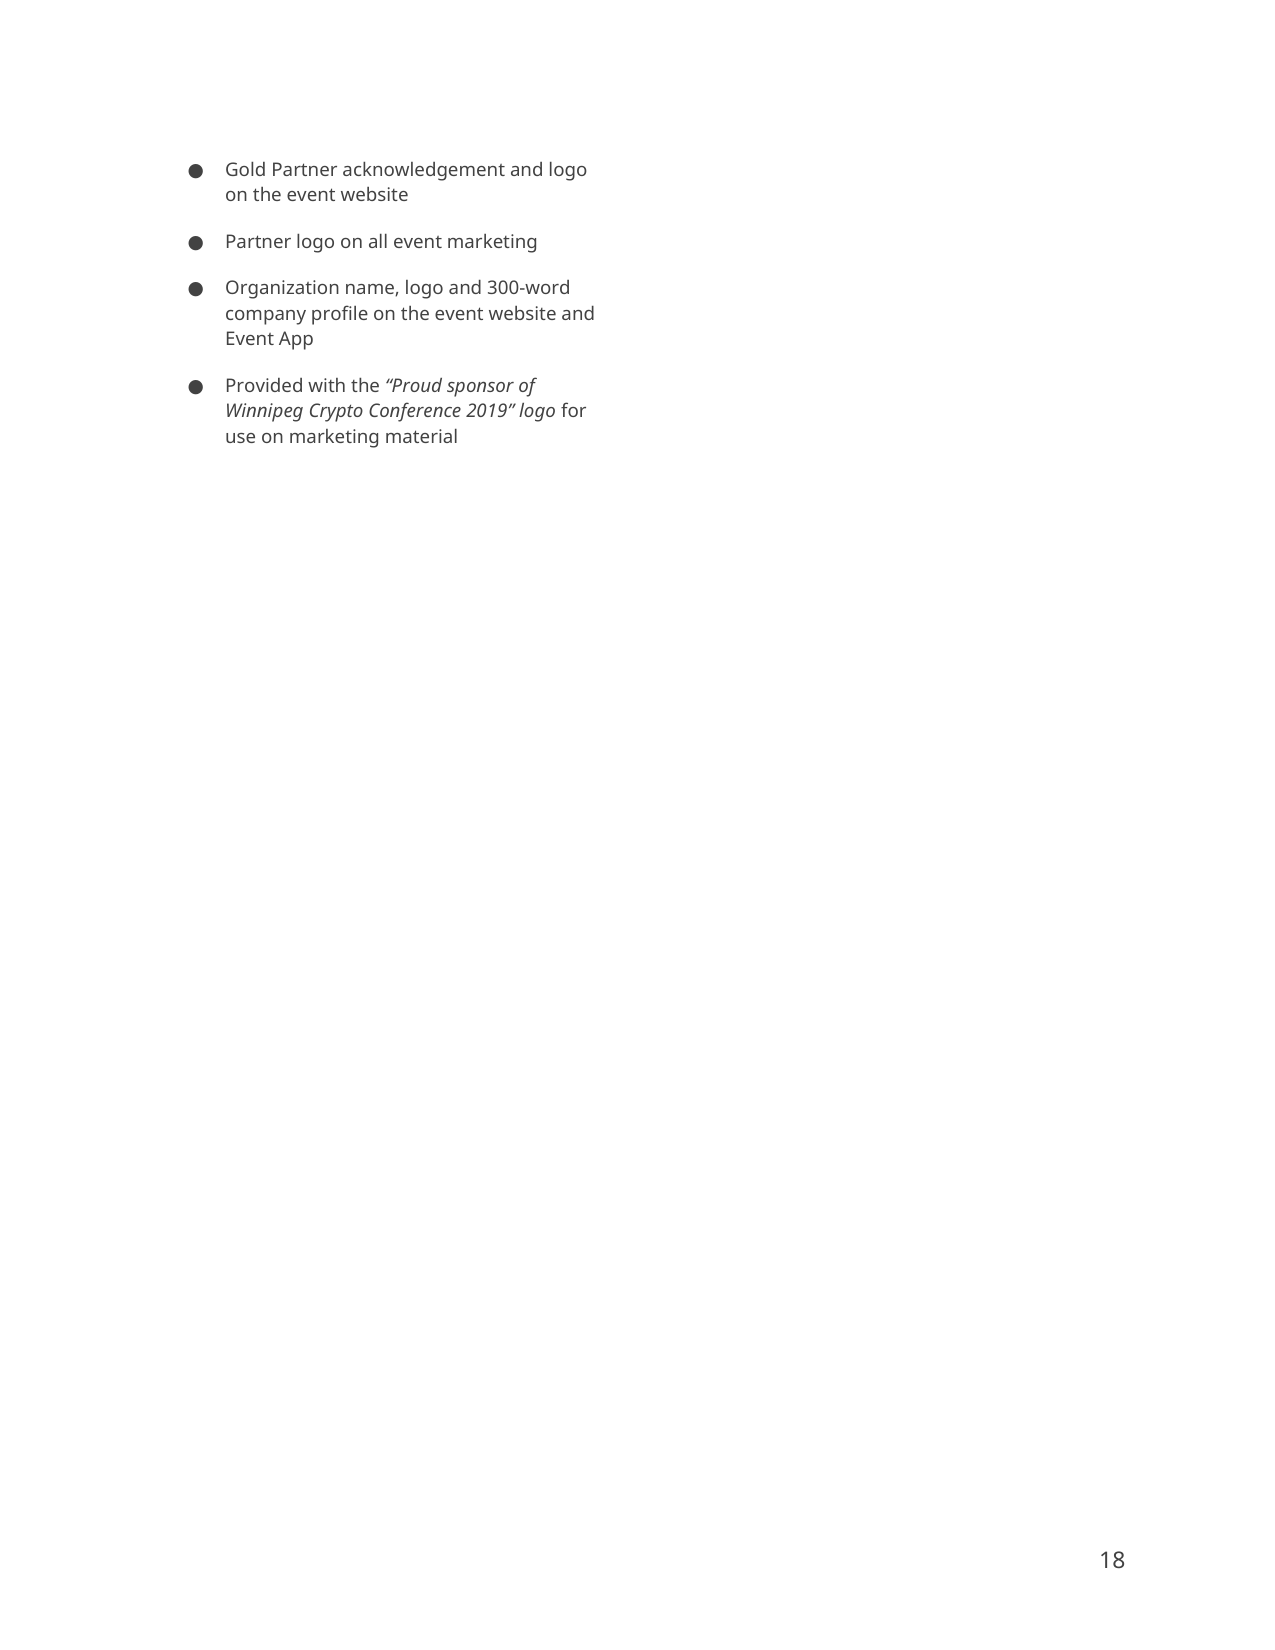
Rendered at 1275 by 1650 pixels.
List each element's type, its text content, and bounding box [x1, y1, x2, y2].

list Provided with the “Proud sponsor of Winnipeg Crypto Conference 2019” logo for use on marketing material [187, 372, 600, 448]
list Partner logo on all event marketing [187, 228, 600, 254]
list Gold Partner acknowledgement and logo on the event website [187, 156, 600, 207]
list Organization name, logo and 300-word company profile on the event website and Event App [187, 274, 600, 351]
